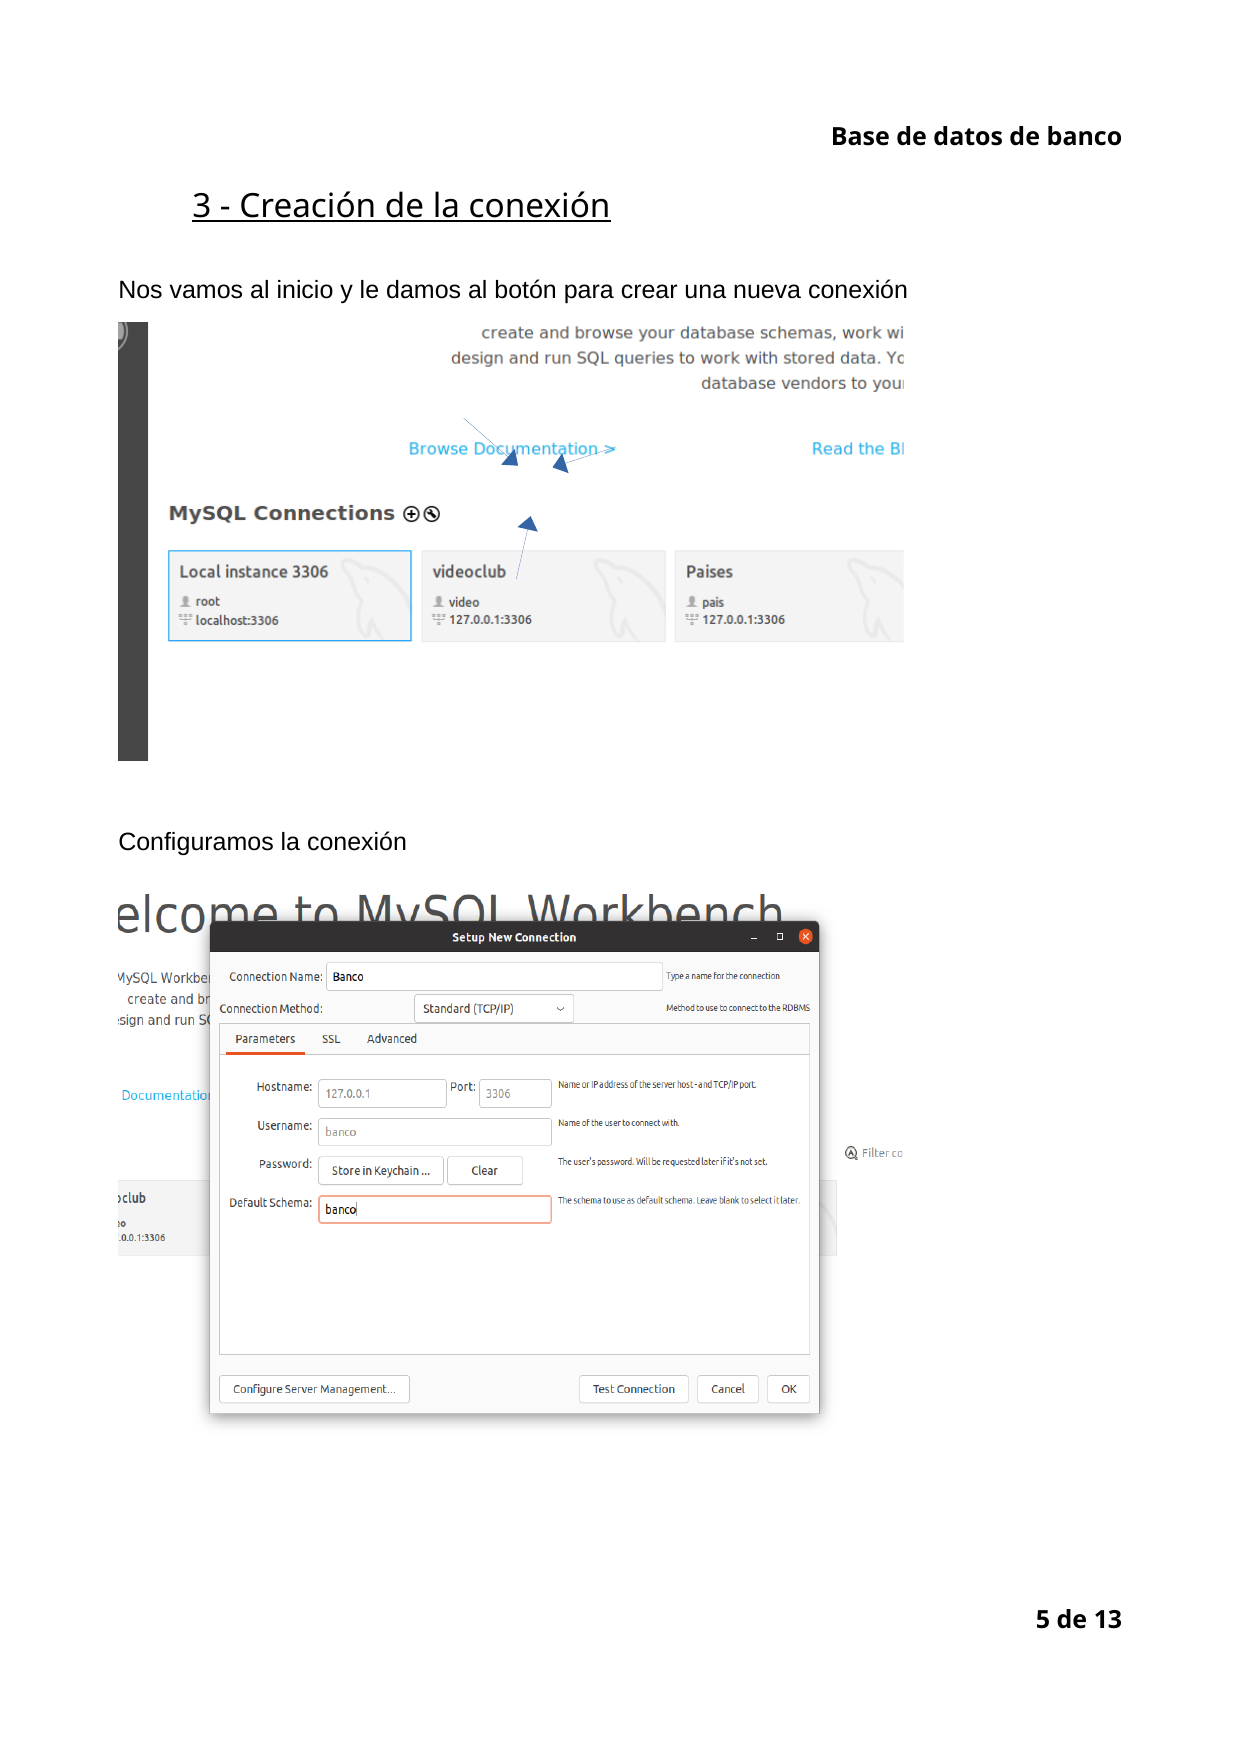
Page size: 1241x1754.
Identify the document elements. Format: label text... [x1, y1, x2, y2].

picture [118, 875, 903, 1461]
text Configuramos la conexión [118, 827, 1122, 856]
picture [118, 322, 277, 761]
text 3 - Creación de la conexión [118, 182, 1122, 227]
text Nos vamos al inicio y le damos al botón para crear una nueva conexión [118, 275, 1122, 303]
